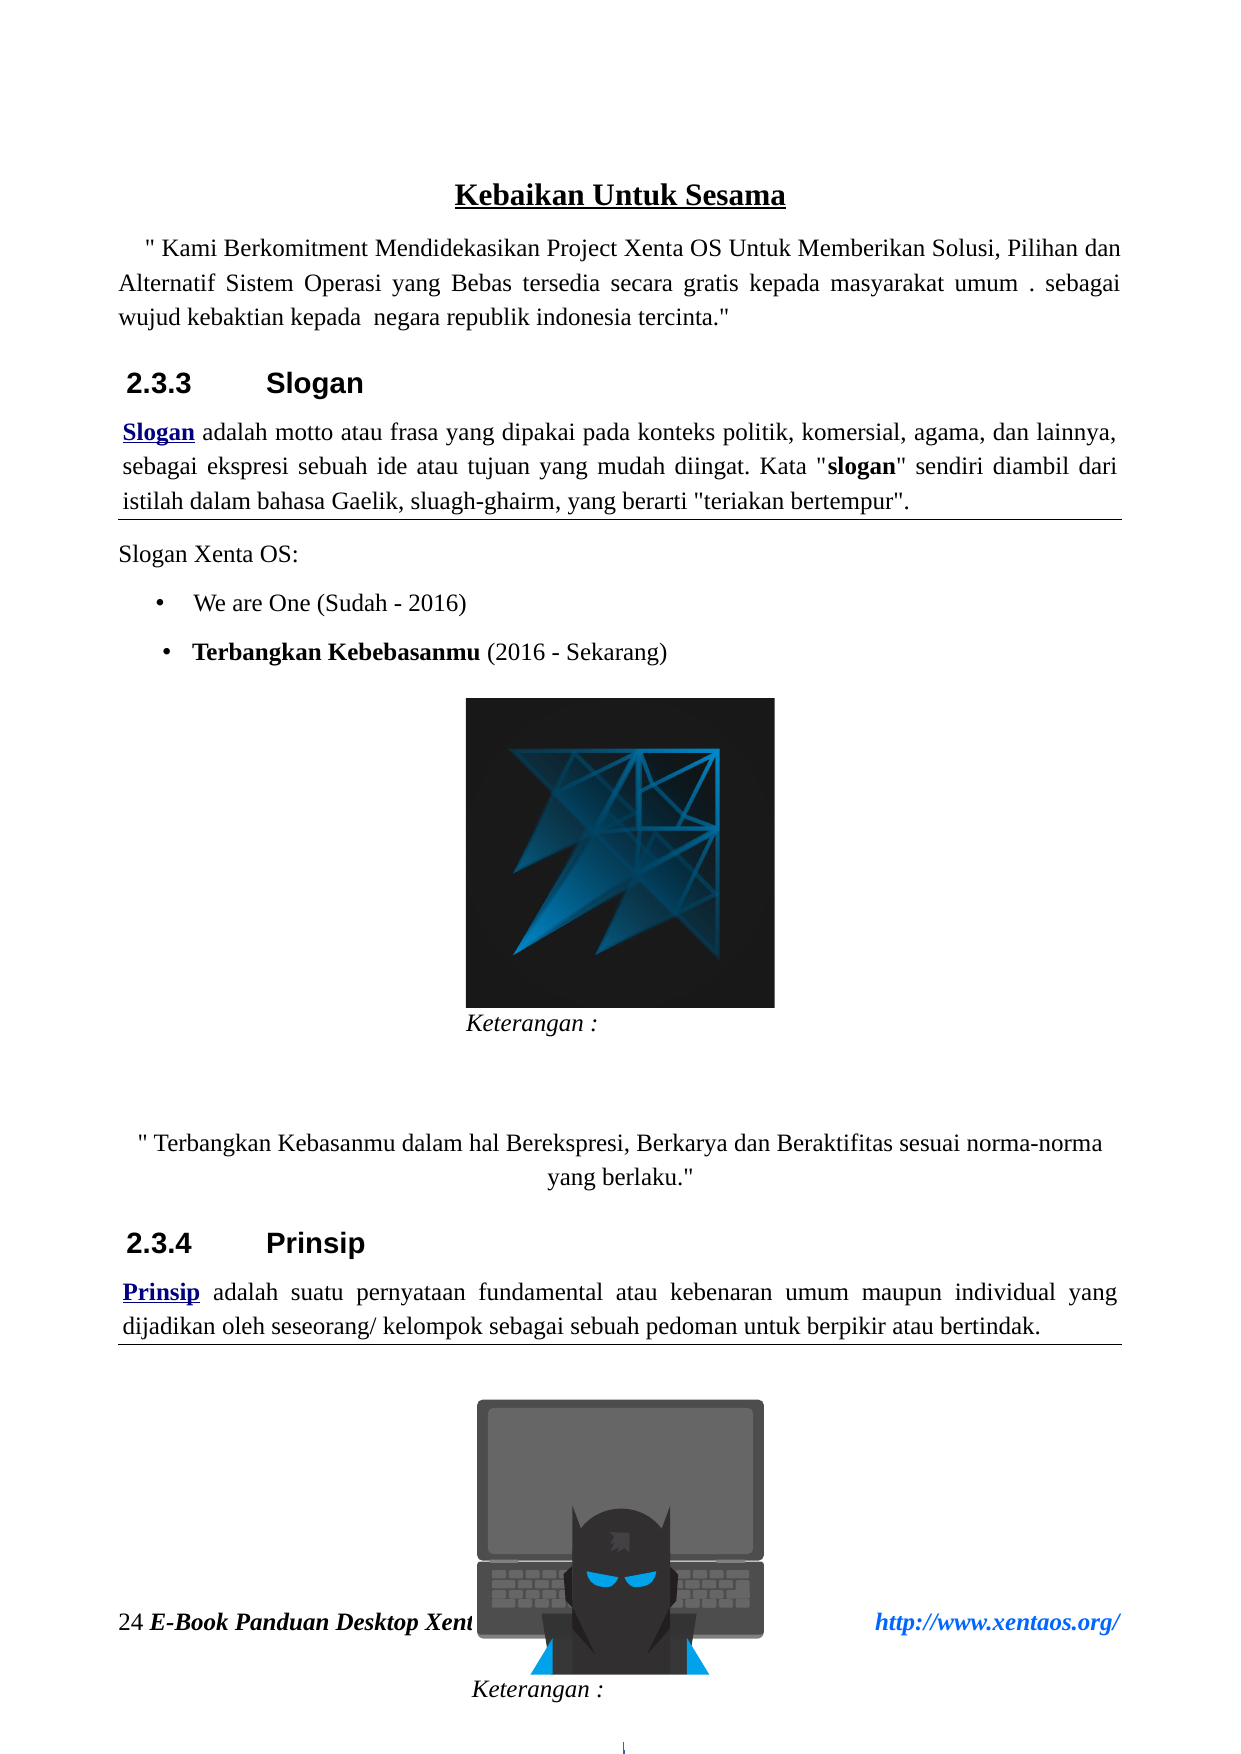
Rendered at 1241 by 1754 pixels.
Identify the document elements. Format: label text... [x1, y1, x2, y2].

text Kebaikan Untuk Sesama [118, 176, 1122, 212]
text " Kami Berkomitment Mendidekasikan Project Xenta OS Untuk Memberikan Solusi, Pilihan dan Alternatif Sistem Operasi yang Bebas tersedia secara gratis kepada masyarakat umum . sebagai wujud kebaktian kepada negara republik indonesia tercinta." [118, 233, 1122, 331]
text Slogan adalah motto atau frasa yang dipakai pada konteks politik, komersial, agama, dan lainnya, sebagai ekspresi sebuah ide atau tujuan yang mudah diingat. Kata "slogan" sendiri diambil dari istilah dalam bahasa Gaelik, sluagh-ghairm, yang berarti "teriakan bertempur". [118, 412, 1122, 519]
picture [465, 698, 775, 1008]
list Terbangkan Kebebasanmu (2016 - Sekarang) [162, 637, 1122, 666]
subtitle Slogan [118, 366, 1122, 400]
subtitle Prinsip [118, 1226, 1122, 1260]
text Keterangan : [466, 1008, 774, 1037]
text Keterangan : [472, 1377, 769, 1703]
text " Terbangkan Kebasanmu dalam hal Berekspresi, Berkarya dan Beraktifitas sesuai norma-norma yang berlaku." [118, 1128, 1122, 1191]
list We are One (Sudah - 2016) [156, 588, 1122, 617]
text Prinsip adalah suatu pernyataan fundamental atau kebenaran umum maupun individual yang dijadikan oleh seseorang/ kelompok sebagai sebuah pedoman untuk berpikir atau bertindak. [118, 1272, 1122, 1344]
text Slogan Xenta OS: [118, 539, 1122, 568]
